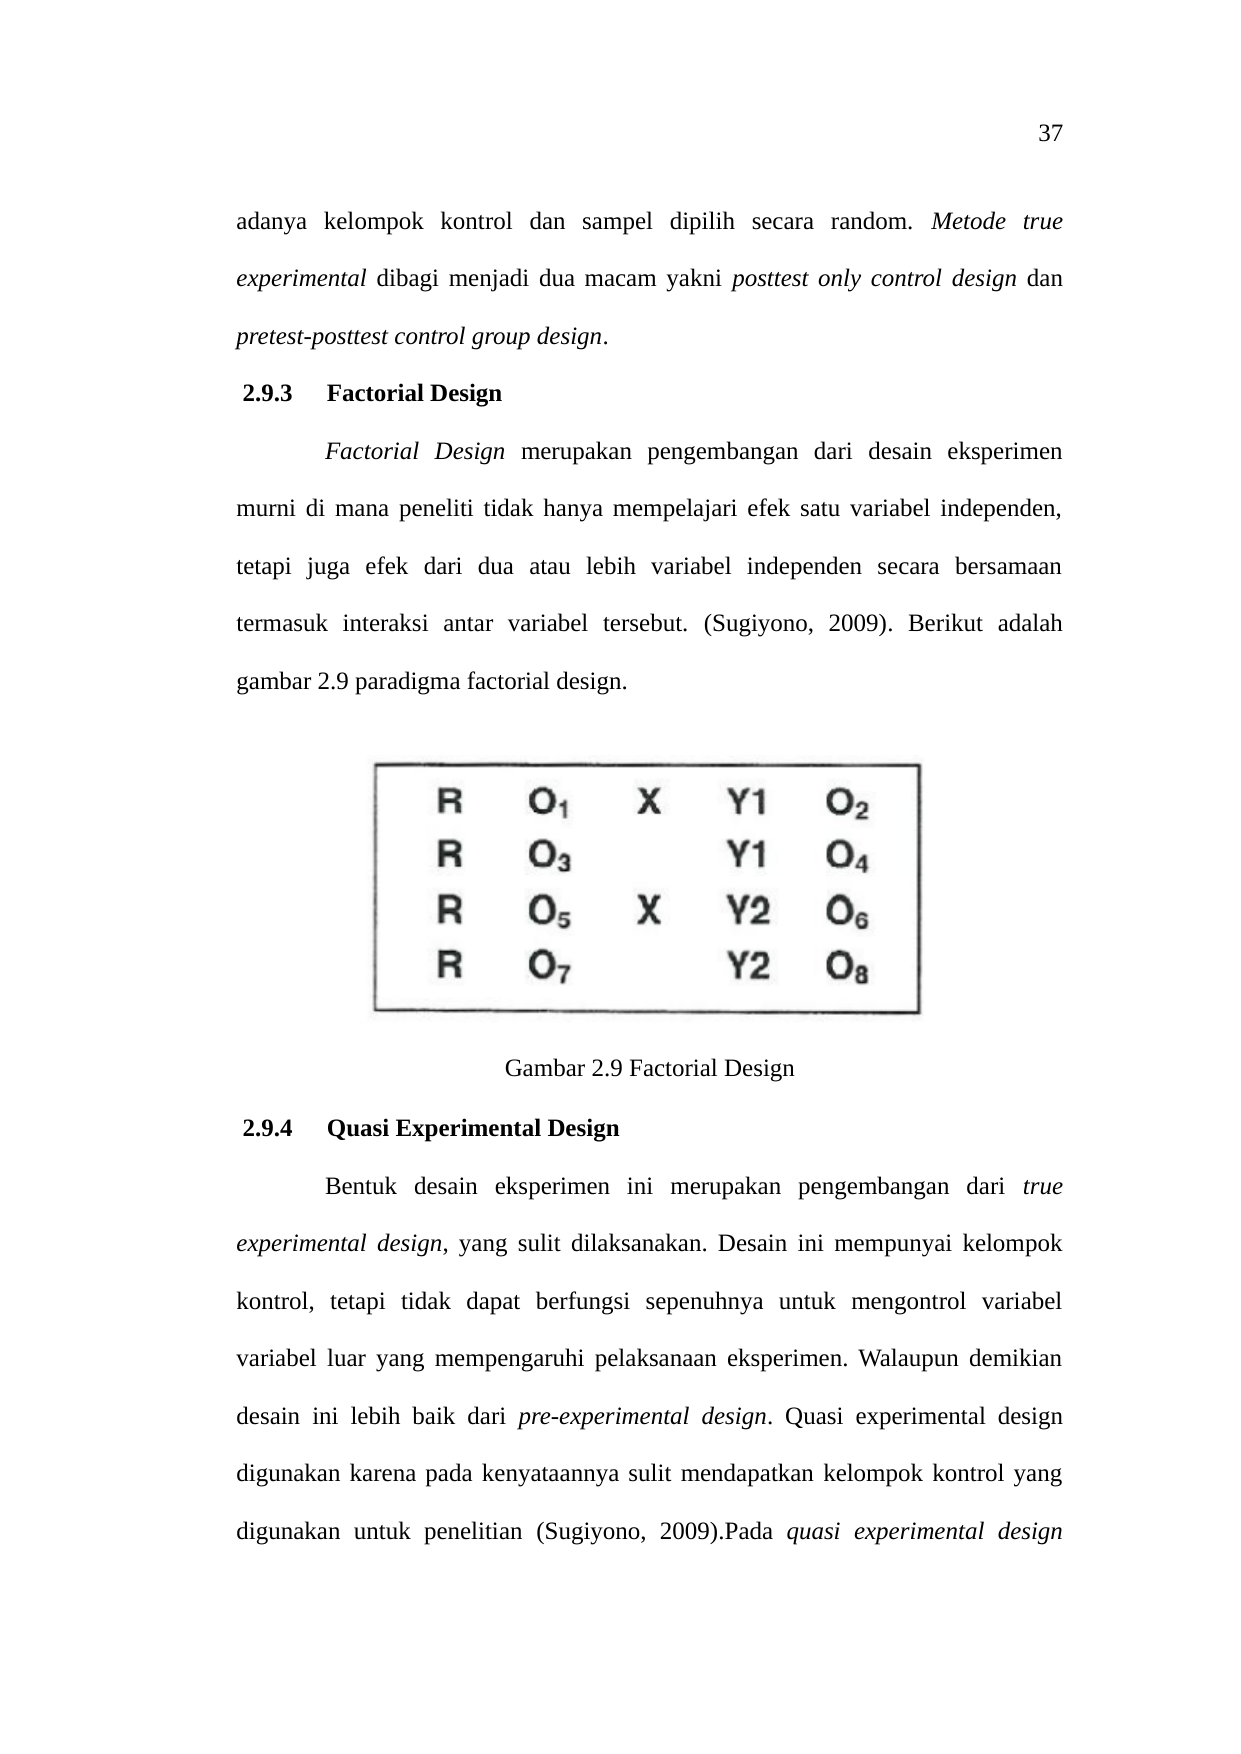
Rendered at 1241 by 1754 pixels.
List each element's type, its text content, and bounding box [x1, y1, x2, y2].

text Gambar 2.9 Factorial Design [359, 1024, 940, 1082]
text Bentuk desain eksperimen ini merupakan pengembangan dari true experimental design, yang sulit dilaksanakan. Desain ini mempunyai kelompok kontrol, tetapi tidak dapat berfungsi sepenuhnya untuk mengontrol variabel variabel luar yang mempengaruhi pelaksanaan eksperimen. Walaupun demikian desain ini lebih baik dari pre-experimental design. Quasi experimental design digunakan karena pada kenyataannya sulit mendapatkan kelompok kontrol yang digunakan untuk penelitian (Sugiyono, 2009).Pada quasi experimental design [236, 1171, 1063, 1544]
text adanya kelompok kontrol dan sampel dipilih secara random. Metode true experimental dibagi menjadi dua macam yakni posttest only control design dan pretest-posttest control group design. [236, 206, 1063, 350]
subtitle Quasi Experimental Design [236, 1113, 1063, 1142]
picture [359, 755, 940, 1024]
text Factorial Design merupakan pengembangan dari desain eksperimen murni di mana peneliti tidak hanya mempelajari efek satu variabel independen, tetapi juga efek dari dua atau lebih variabel independen secara bersamaan termasuk interaksi antar variabel tersebut. (Sugiyono, 2009). Berikut adalah gambar 2.9 paradigma factorial design. [236, 436, 1063, 695]
subtitle Factorial Design [236, 378, 1063, 407]
